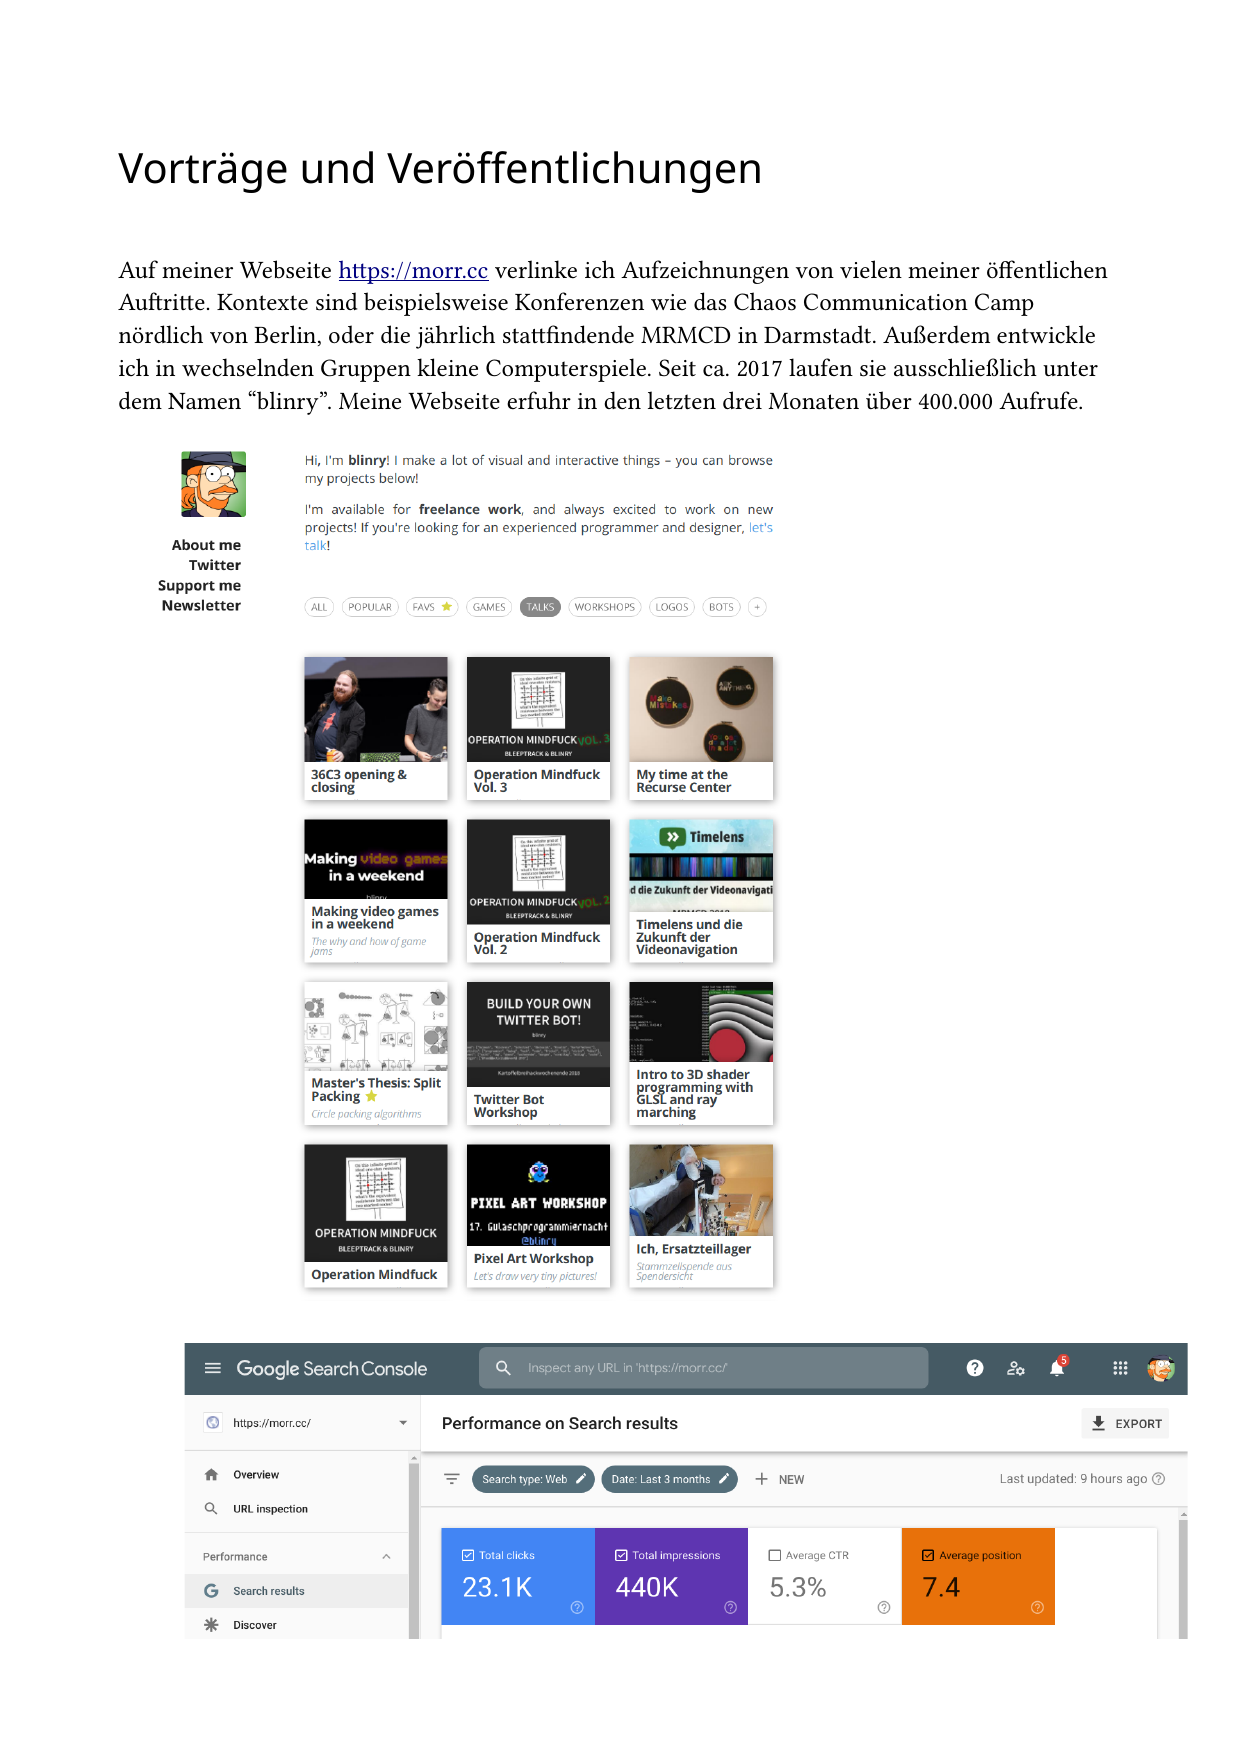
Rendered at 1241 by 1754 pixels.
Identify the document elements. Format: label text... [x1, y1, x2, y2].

picture [184, 1343, 1188, 1639]
subtitle Vorträge und Veröffentlichungen [118, 139, 1122, 196]
text Auf meiner Webseite https://morr.cc verlinke ich Aufzeichnungen von vielen meiner öffentlichen Auftritte. Kontexte sind beispielsweise Konferenzen wie das Chaos Communication Camp nördlich von Berlin, oder die jährlich stattfindende MRMCD in Darmstadt. Außerdem entwickle ich in wechselnden Gruppen kleine Computerspiele. Seit ca. 2017 laufen sie ausschließlich unter dem Namen “blinry”. Meine Webseite erfuhr in den letzten drei Monaten über 400.000 Aufrufe. [118, 256, 1122, 415]
picture [147, 438, 789, 1301]
